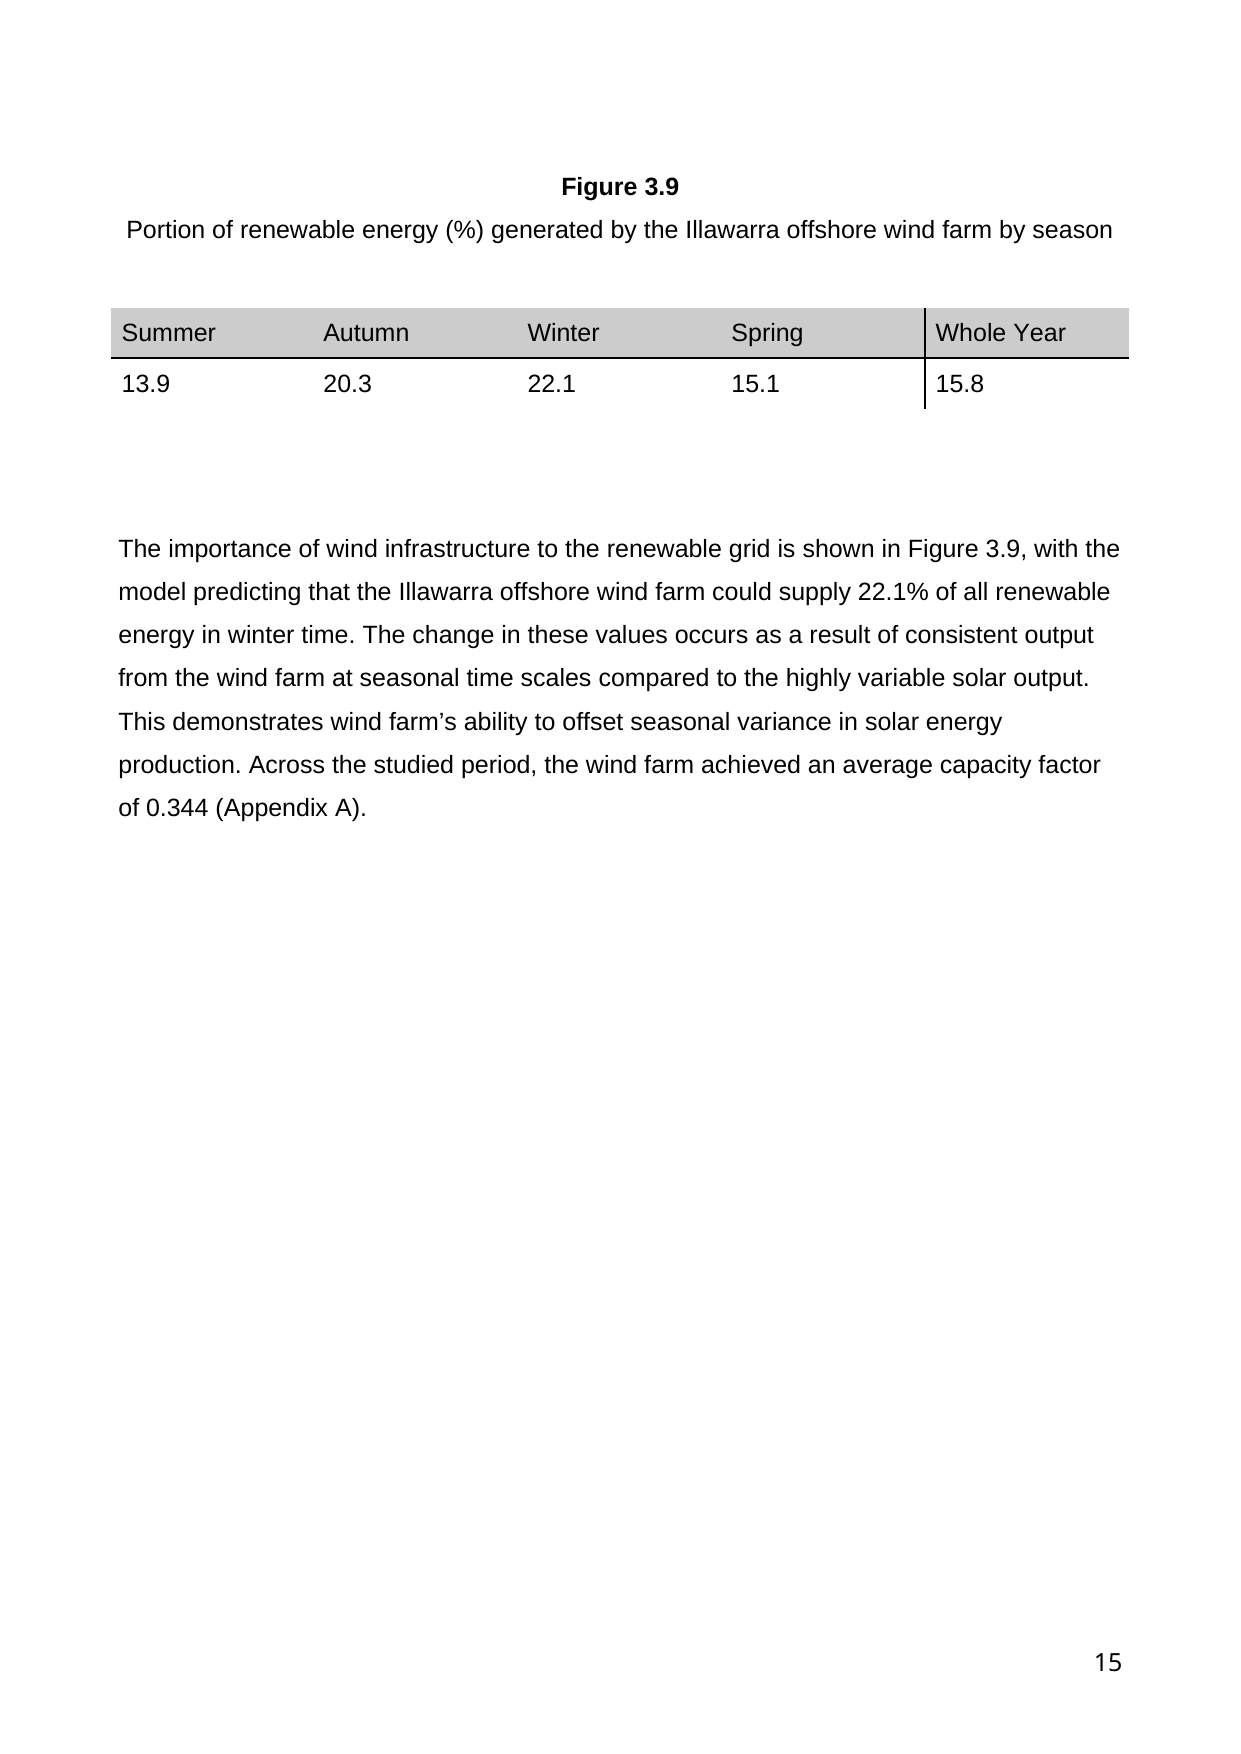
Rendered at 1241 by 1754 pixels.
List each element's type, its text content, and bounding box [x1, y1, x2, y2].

table_header Spring [721, 308, 924, 357]
table_header Winter [517, 308, 721, 357]
table_header Figure 3.9 Portion of renewable energy (%) generated by the Illawarra offshore wind farm by season [101, 161, 1139, 254]
table_header Whole Year [926, 308, 1129, 357]
table_cell 22.1 [517, 359, 721, 409]
table_header Summer [111, 308, 313, 357]
table_cell 13.9 [111, 359, 313, 409]
table_header Autumn [313, 308, 517, 357]
text The importance of wind infrastructure to the renewable grid is shown in Figure 3.9, with the model predicting that the Illawarra offshore wind farm could supply 22.1% of all renewable energy in winter time. The change in these values occurs as a result of consistent output from the wind farm at seasonal time scales compared to the highly variable solar output. This demonstrates wind farm’s ability to offset seasonal variance in solar energy production. Across the studied period, the wind farm achieved an average capacity factor of 0.344 (Appendix A). [118, 534, 1122, 822]
table_cell 15.1 [721, 359, 924, 409]
table_cell 15.8 [926, 359, 1129, 409]
table_cell [101, 254, 1139, 491]
table_cell 20.3 [313, 359, 517, 409]
